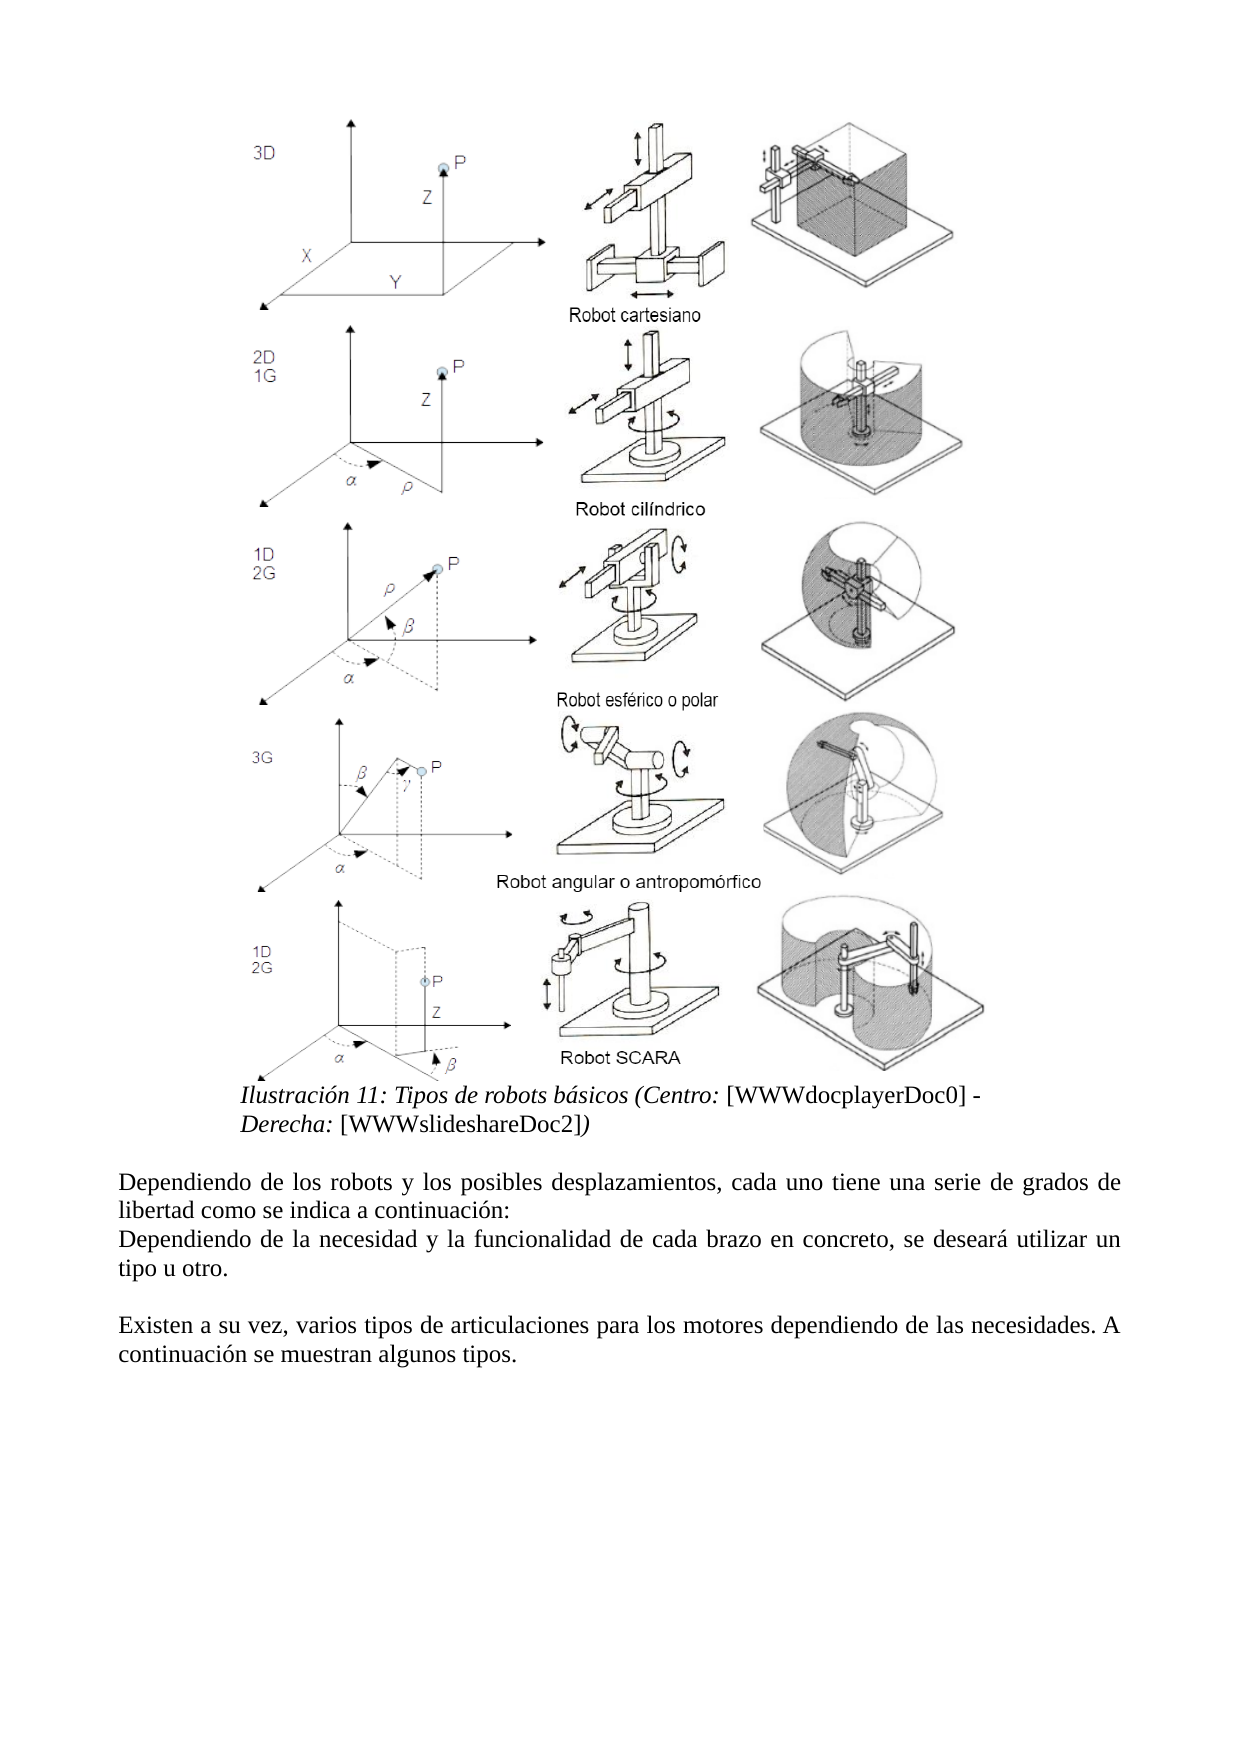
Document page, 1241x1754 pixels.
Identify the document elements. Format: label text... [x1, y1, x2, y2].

picture [564, 118, 730, 519]
text Existen a su vez, varios tipos de articulaciones para los motores dependiendo de las necesidades. A continuación se muestran algunos tipos. [118, 1311, 1122, 1368]
text Dependiendo de los robots y los posibles desplazamientos, cada uno tiene una serie de grados de libertad como se indica a continuación: [118, 1167, 1122, 1224]
picture [752, 326, 970, 499]
picture [240, 118, 546, 310]
picture [240, 522, 537, 705]
picture [240, 524, 987, 1071]
picture [745, 118, 959, 293]
text Dependiendo de la necesidad y la funcionalidad de cada brazo en concreto, se deseará utilizar un tipo u otro. [118, 1224, 1122, 1282]
picture [240, 324, 544, 507]
picture [758, 517, 960, 704]
picture [540, 899, 723, 1069]
text Ilustración 11: Tipos de robots básicos (Centro: [WWWdocplayerDoc0] - Derecha: [WWWslideshareDoc2]) [240, 131, 1000, 1138]
picture [240, 899, 511, 1081]
